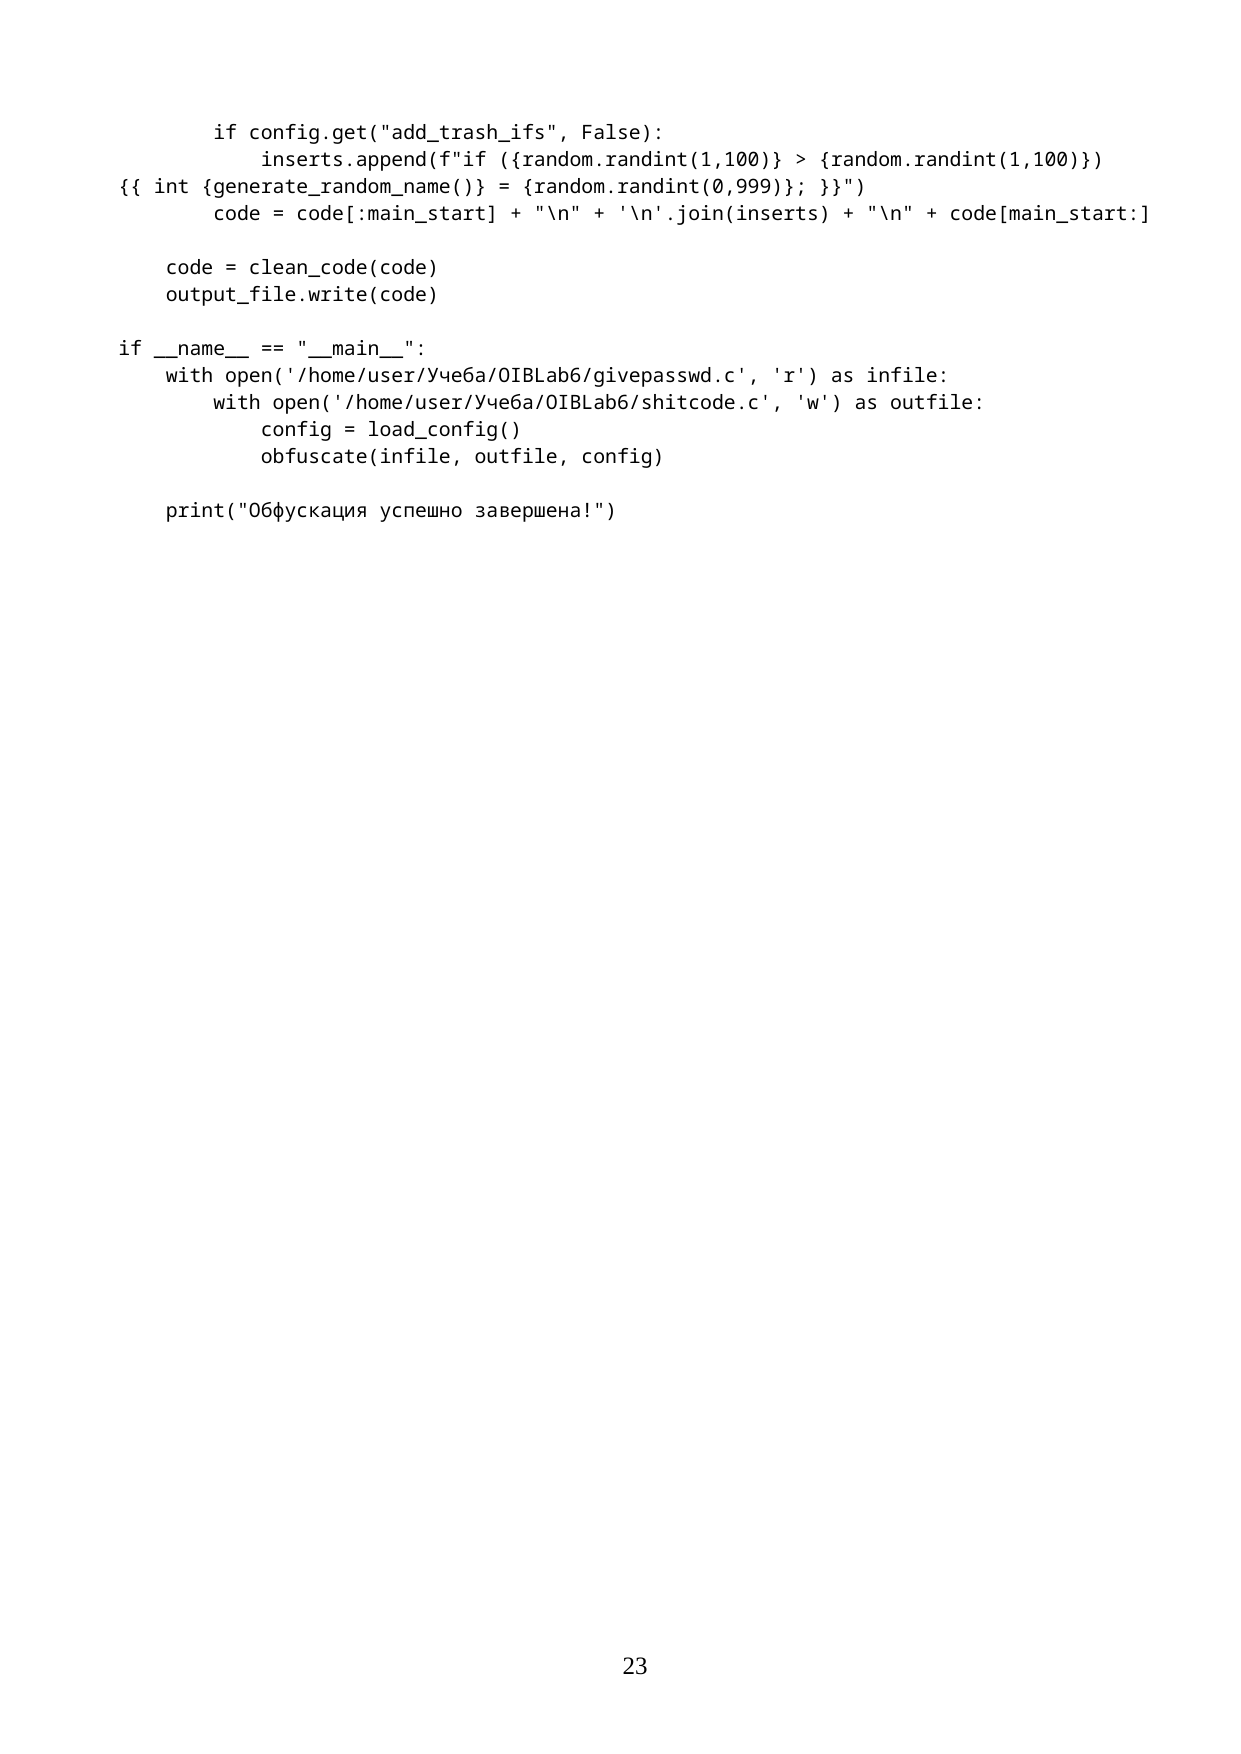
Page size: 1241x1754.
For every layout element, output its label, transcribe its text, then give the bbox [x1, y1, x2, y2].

text config = load_config() [118, 415, 1152, 442]
text with open('/home/user/Учеба/OIBLab6/givepasswd.c', 'r') as infile: [118, 361, 1152, 388]
text obfuscate(infile, outfile, config) [118, 442, 1152, 469]
text print("Обфускация успешно завершена!") [118, 496, 1152, 523]
text with open('/home/user/Учеба/OIBLab6/shitcode.c', 'w') as outfile: [118, 388, 1152, 415]
text inserts.append(f"if ({random.randint(1,100)} > {random.randint(1,100)}) {{ int {generate_random_name()} = {random.randint(0,999)}; }}") [118, 145, 1152, 199]
text code = code[:main_start] + "\n" + '\n'.join(inserts) + "\n" + code[main_start:] [118, 199, 1152, 226]
text if config.get("add_trash_ifs", False): [118, 118, 1152, 145]
text if __name__ == "__main__": [118, 334, 1152, 361]
text output_file.write(code) [118, 280, 1152, 307]
text code = clean_code(code) [118, 253, 1152, 280]
